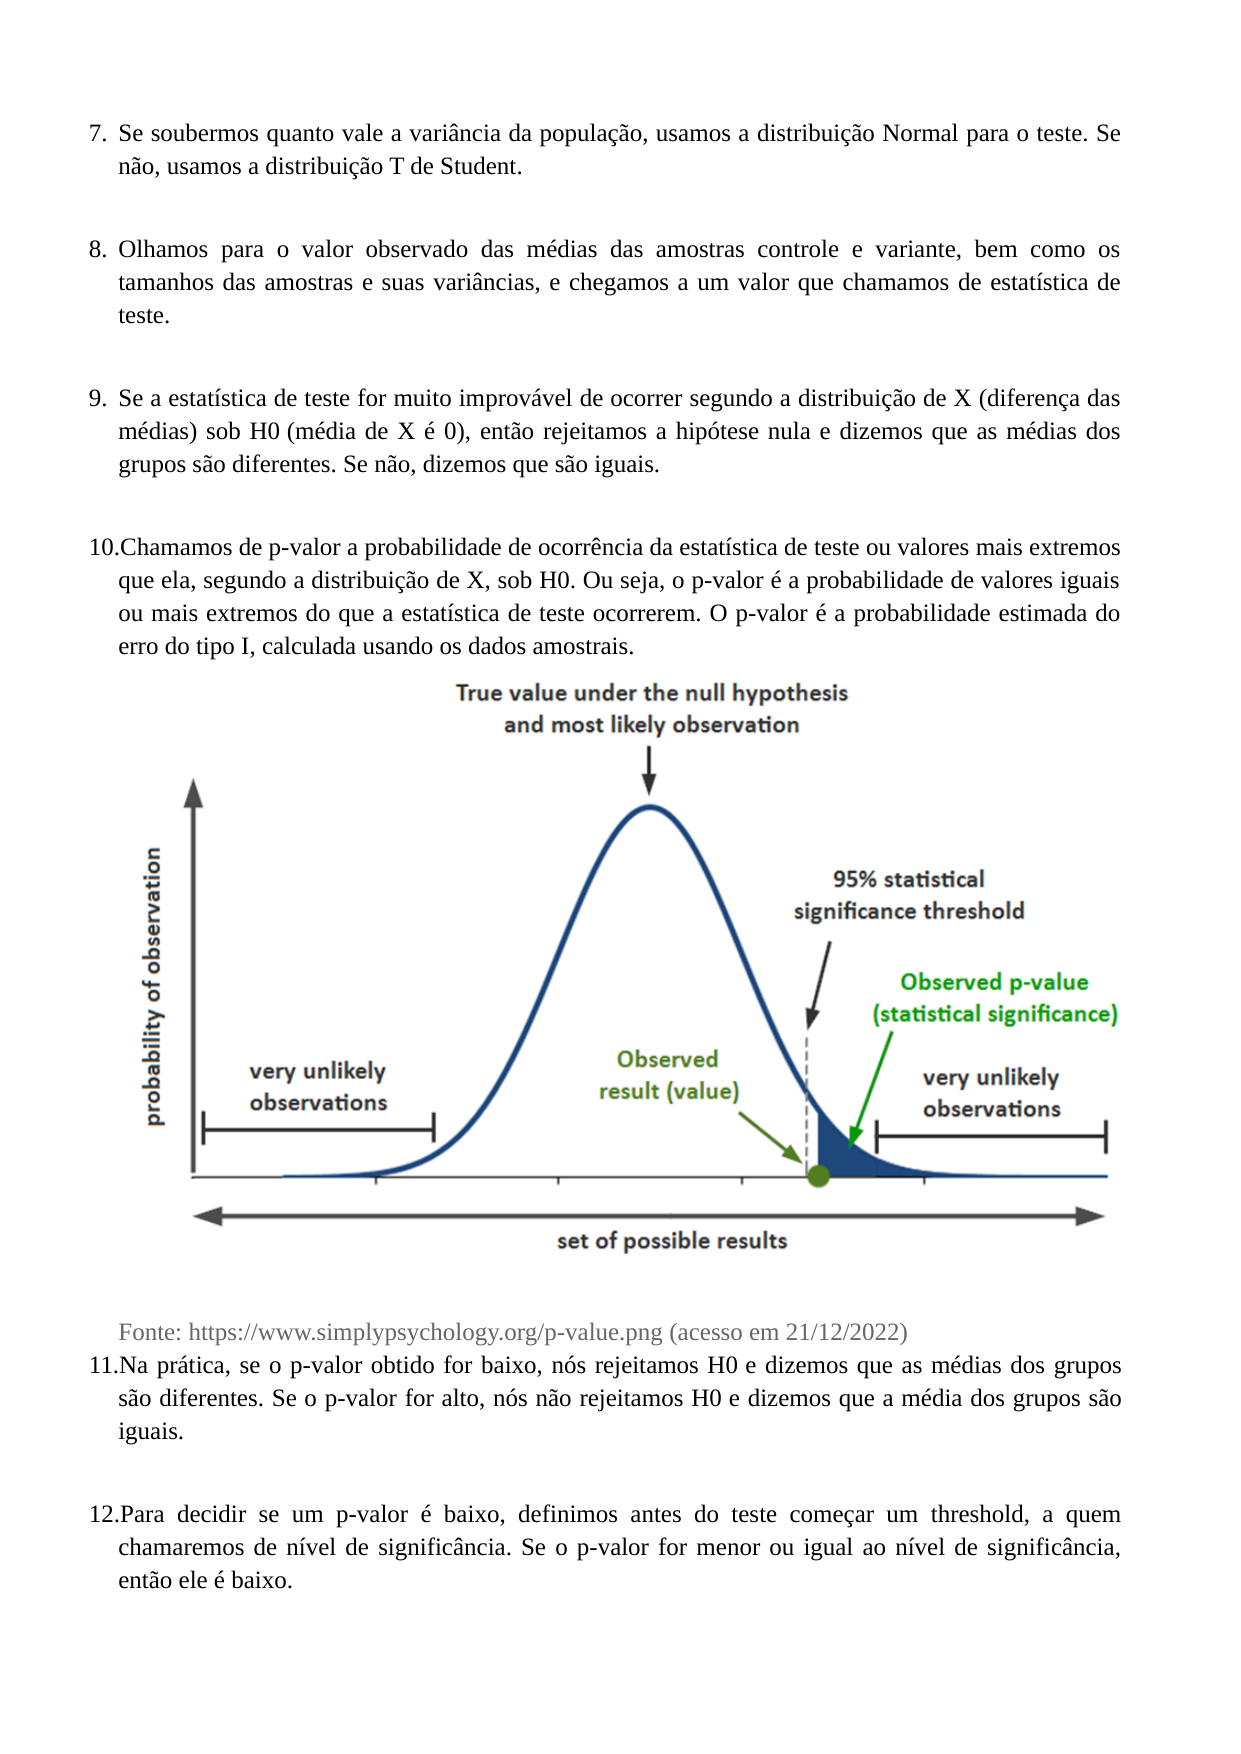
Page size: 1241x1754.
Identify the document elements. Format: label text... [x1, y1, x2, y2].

text Fonte: https://www.simplypsychology.org/p-value.png (acesso em 21/12/2022) [118, 1317, 1122, 1346]
list Na prática, se o p-valor obtido for baixo, nós rejeitamos H0 e dizemos que as médias dos grupos são diferentes. Se o p-valor for alto, nós não rejeitamos H0 e dizemos que a média dos grupos são iguais. [118, 1350, 1122, 1445]
list Chamamos de p-valor a probabilidade de ocorrência da estatística de teste ou valores mais extremos que ela, segundo a distribuição de X, sob H0. Ou seja, o p-valor é a probabilidade de valores iguais ou mais extremos do que a estatística de teste ocorrerem. O p-valor é a probabilidade estimada do erro do tipo I, calculada usando os dados amostrais. [118, 532, 1122, 660]
list Para decidir se um p-valor é baixo, definimos antes do teste começar um threshold, a quem chamaremos de nível de significância. Se o p-valor for menor ou igual ao nível de significância, então ele é baixo. [118, 1499, 1122, 1594]
list Olhamos para o valor observado das médias das amostras controle e variante, bem como os tamanhos das amostras e suas variâncias, e chegamos a um valor que chamamos de estatística de teste. [118, 234, 1122, 329]
list Se soubermos quanto vale a variância da população, usamos a distribuição Normal para o teste. Se não, usamos a distribuição T de Student. [118, 118, 1122, 180]
picture [118, 664, 1123, 1266]
list Se a estatística de teste for muito improvável de ocorrer segundo a distribuição de X (diferença das médias) sob H0 (média de X é 0), então rejeitamos a hipótese nula e dizemos que as médias dos grupos são diferentes. Se não, dizemos que são iguais. [118, 383, 1122, 478]
